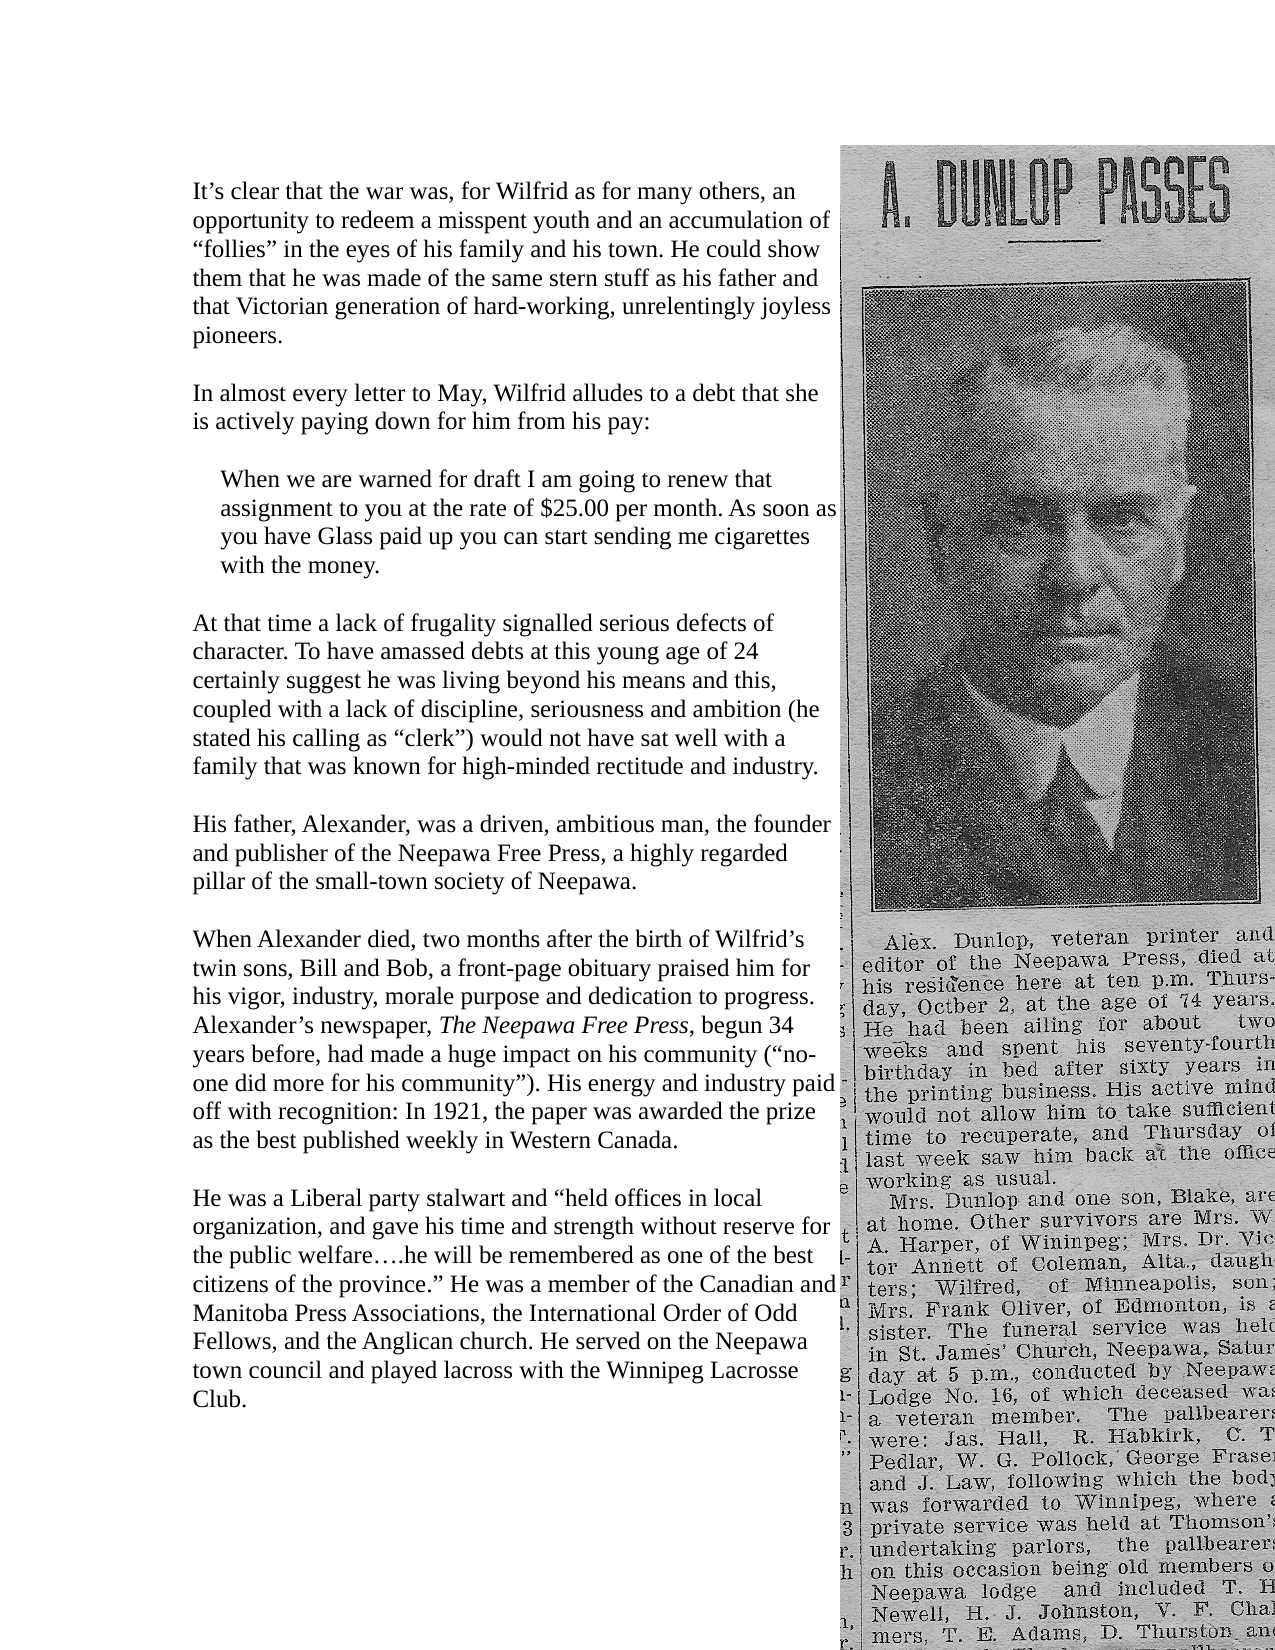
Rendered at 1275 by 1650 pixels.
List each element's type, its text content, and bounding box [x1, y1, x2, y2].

text When we are warned for draft I am going to renew that assignment to you at the rate of $25.00 per month. As soon as you have Glass paid up you can start sending me cigarettes with the money. [220, 464, 840, 579]
text In almost every letter to May, Wilfrid alludes to a debt that she is actively paying down for him from his pay: [192, 378, 840, 435]
text It’s clear that the war was, for Wilfrid as for many others, an opportunity to redeem a misspent youth and an accumulation of “follies” in the eyes of his family and his town. He could show them that he was made of the same stern stuff as his father and that Victorian generation of hard-working, unrelentingly joyless pioneers. [192, 176, 840, 349]
text When Alexander died, two months after the birth of Wilfrid’s twin sons, Bill and Bob, a front-page obituary praised him for his vigor, industry, morale purpose and dedication to progress. Alexander’s newspaper, The Neepawa Free Press, begun 34 years before, had made a huge impact on his community (“no-one did more for his community”). His energy and industry paid off with recognition: In 1921, the paper was awarded the prize as the best published weekly in Western Canada. [192, 924, 840, 1154]
text His father, Alexander, was a driven, ambitious man, the founder and publisher of the Neepawa Free Press, a highly regarded pillar of the small-town society of Neepawa. [192, 809, 840, 895]
text He was a Liberal party stalwart and “held offices in local organization, and gave his time and strength without reserve for the public welfare….he will be remembered as one of the best citizens of the province.” He was a member of the Canadian and Manitoba Press Associations, the International Order of Odd Fellows, and the Anglican church. He served on the Neepawa town council and played lacross with the Winnipeg Lacrosse Club. [192, 1183, 840, 1413]
text At that time a lack of frugality signalled serious defects of character. To have amassed debts at this young age of 24 certainly suggest he was living beyond his means and this, coupled with a lack of discipline, seriousness and ambition (he stated his calling as “clerk”) would not have sat well with a family that was known for high-minded rectitude and industry. [192, 608, 840, 780]
picture [840, 145, 1275, 1650]
